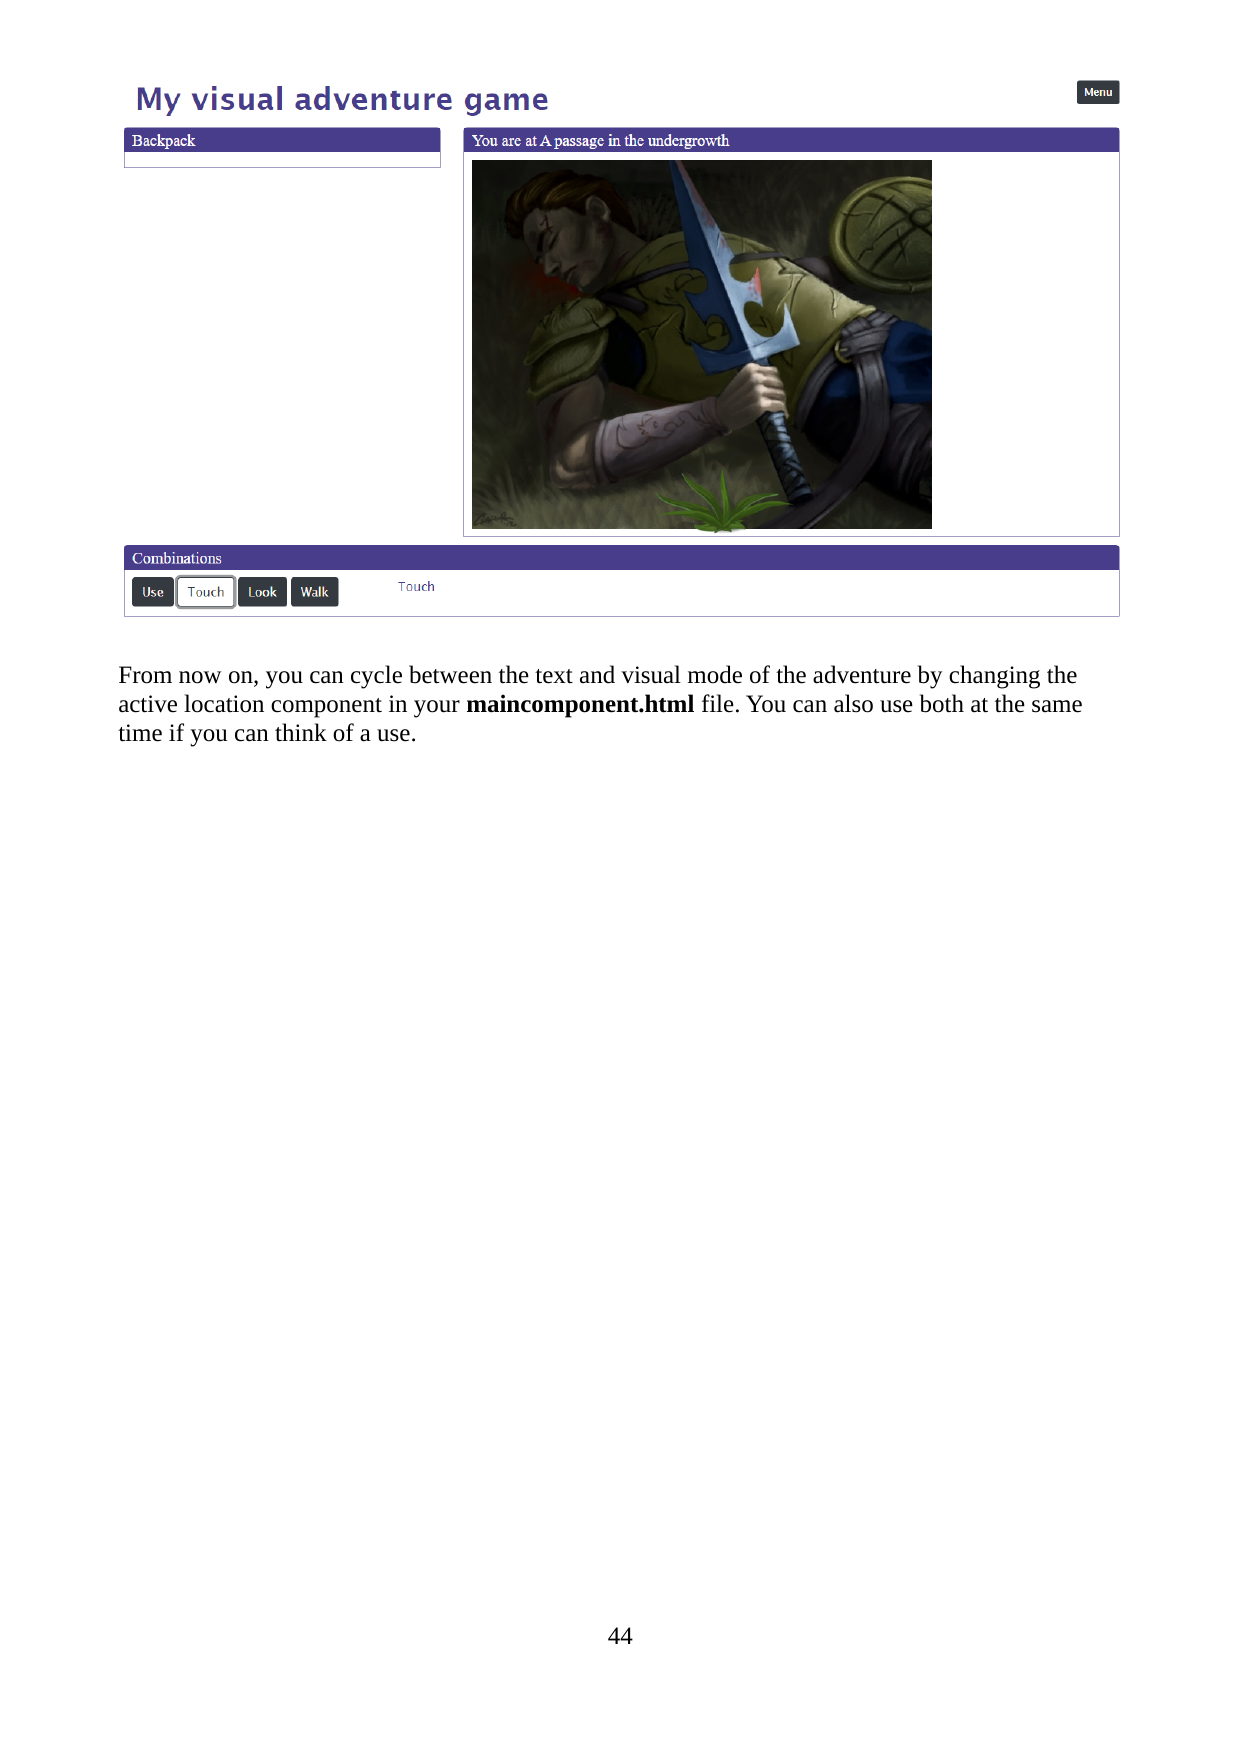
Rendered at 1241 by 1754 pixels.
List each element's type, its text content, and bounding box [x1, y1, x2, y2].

text From now on, you can cycle between the text and visual mode of the adventure by changing the active location component in your maincomponent.html file. You can also use both at the same time if you can think of a use. [118, 660, 1122, 747]
